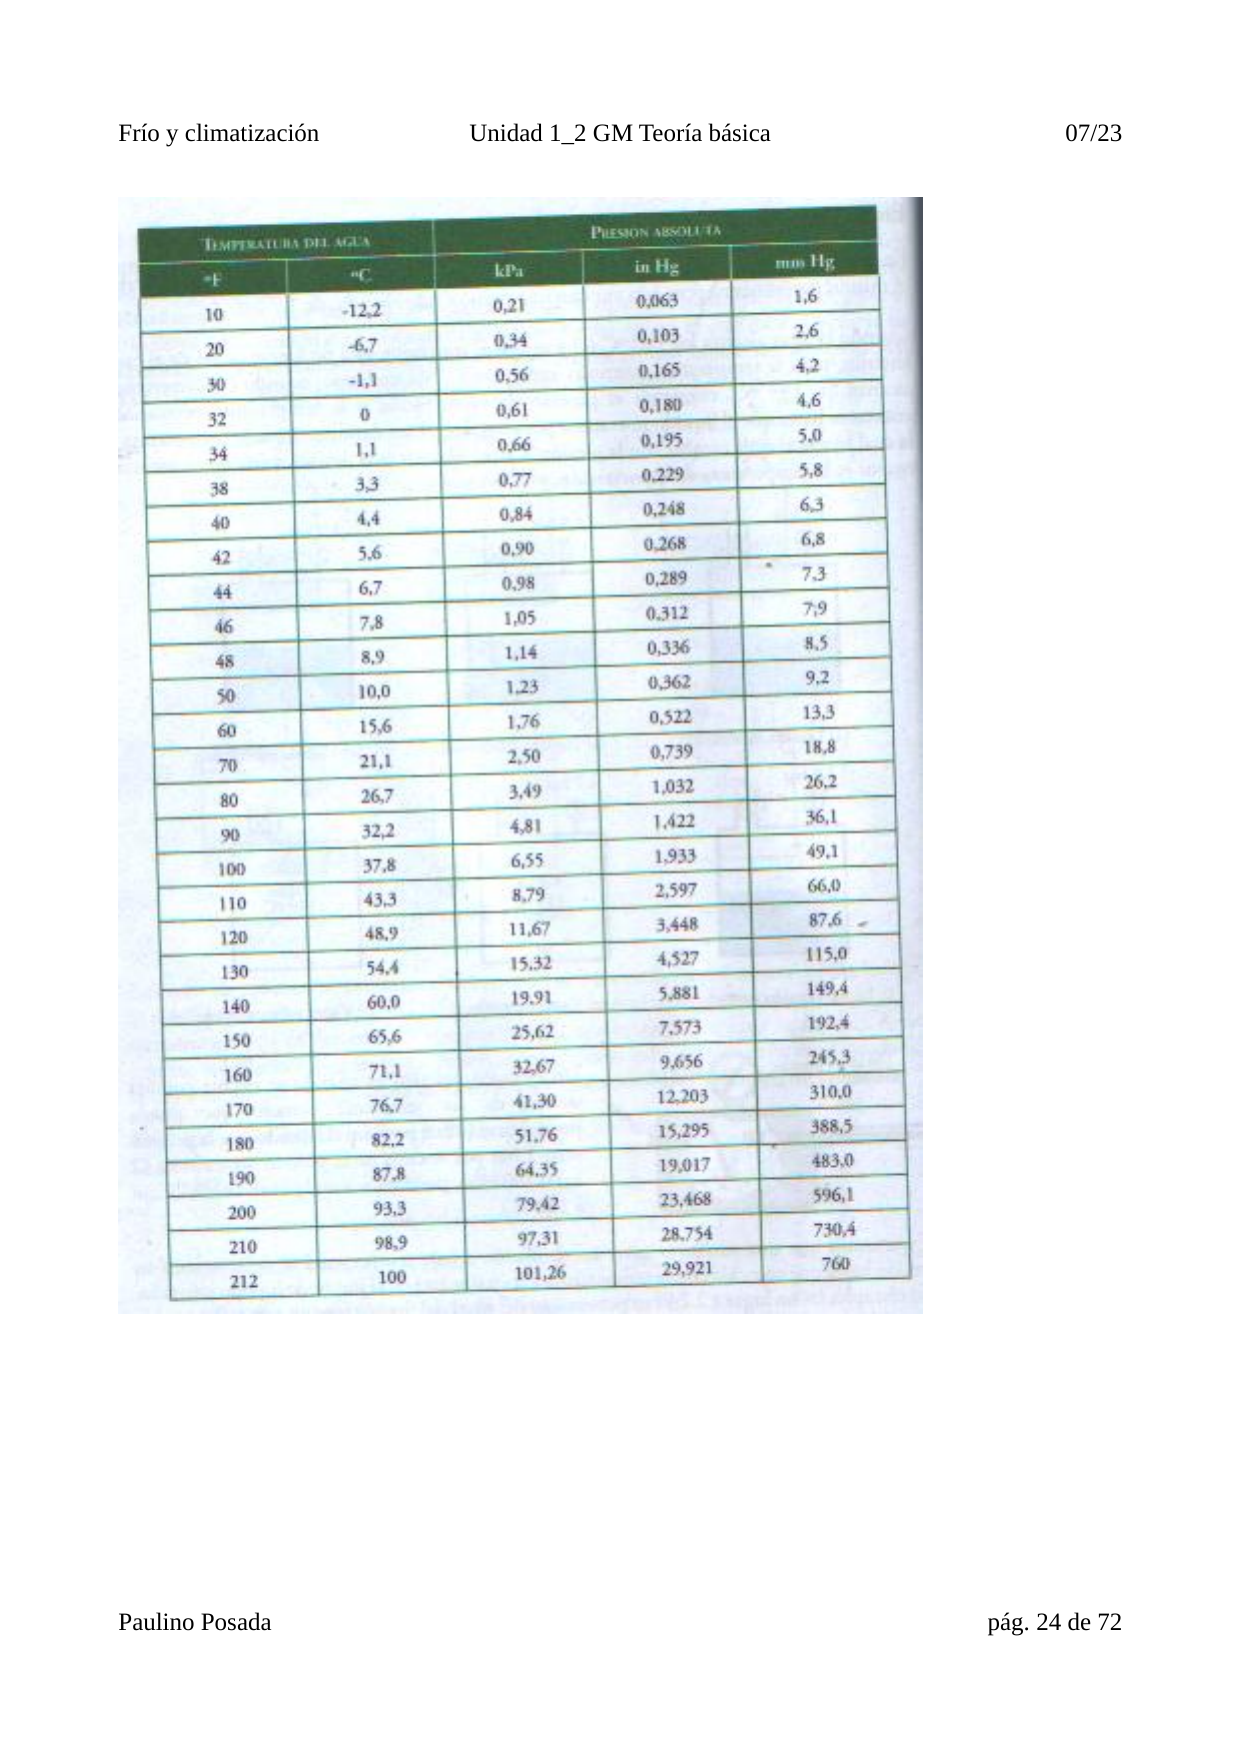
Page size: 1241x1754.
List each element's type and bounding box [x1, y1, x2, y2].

picture [118, 197, 923, 1314]
